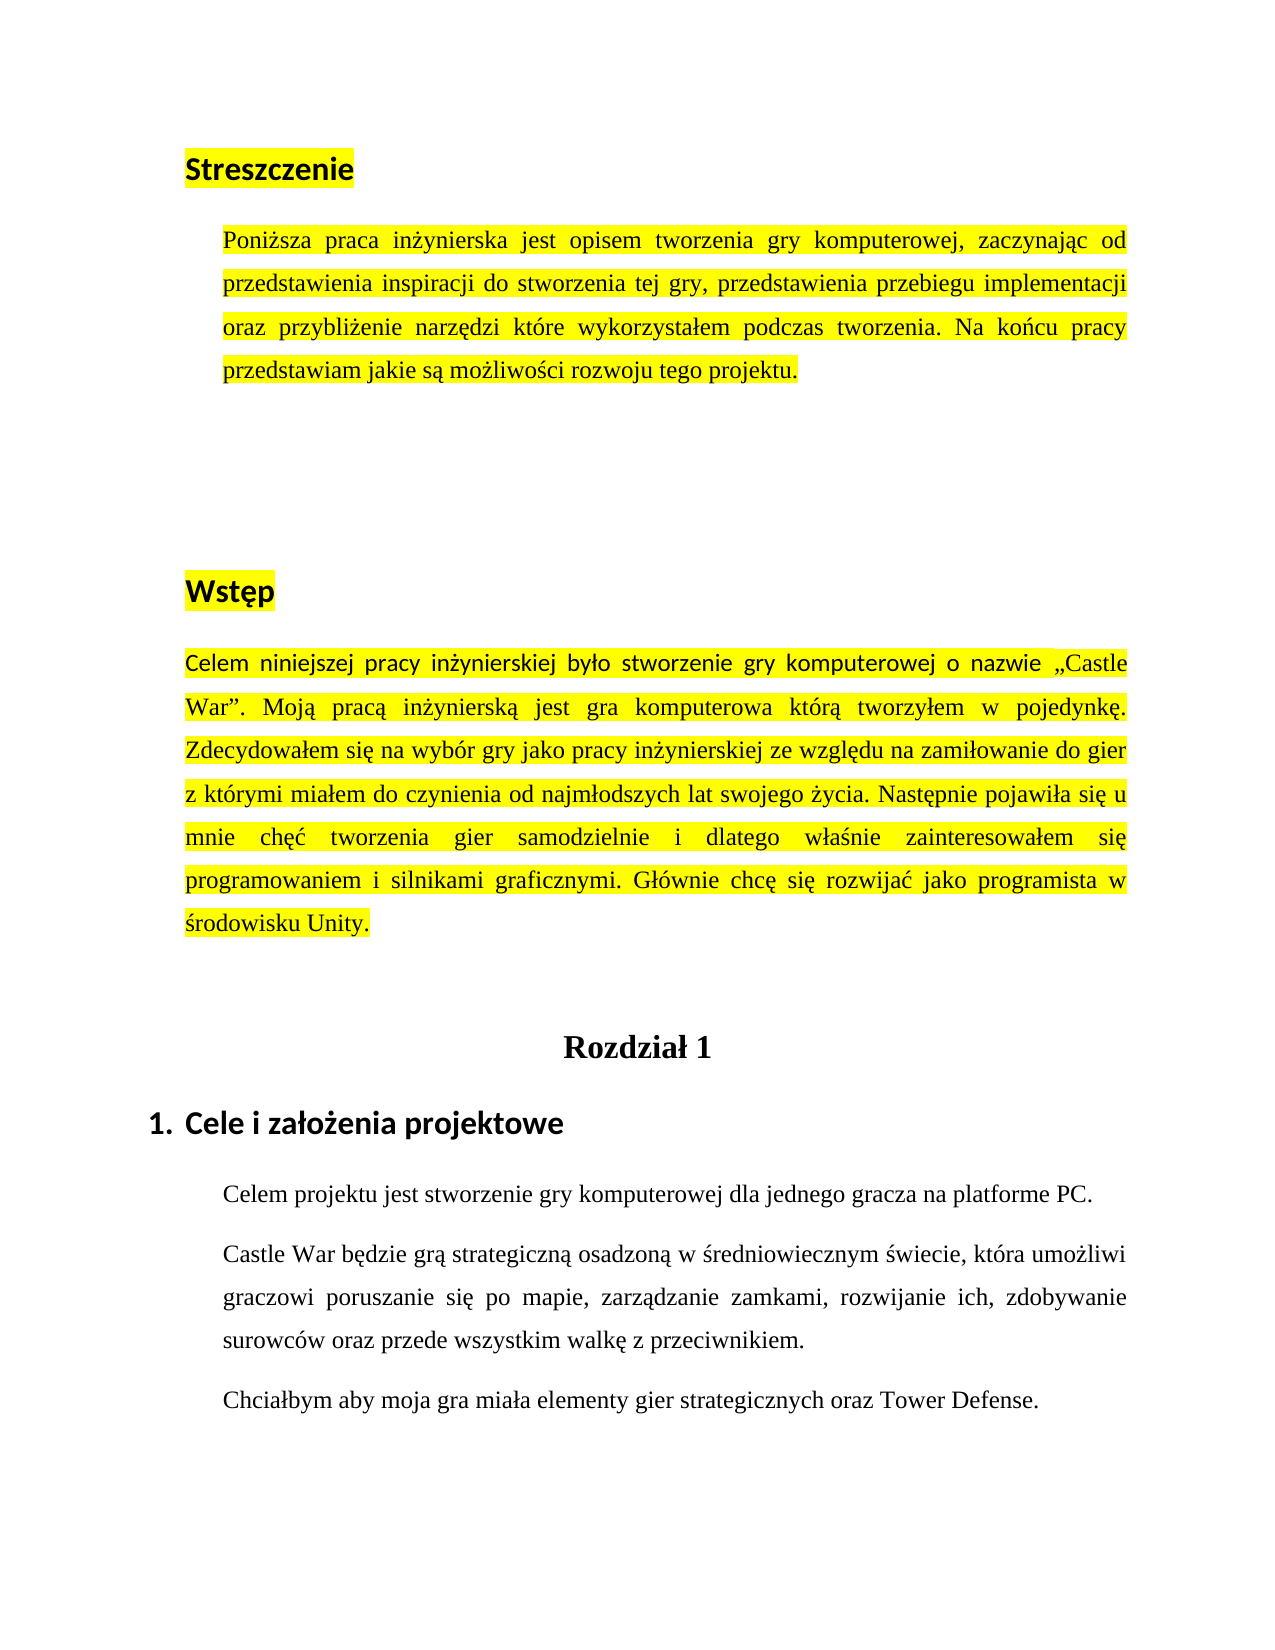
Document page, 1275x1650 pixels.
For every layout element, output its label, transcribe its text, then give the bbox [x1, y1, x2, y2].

list Streszczenie [185, 148, 1127, 188]
list Celem niniejszej pracy inżynierskiej było stworzenie gry komputerowej o nazwie „Castle War”. Moją pracą inżynierską jest gra komputerowa którą tworzyłem w pojedynkę. Zdecydowałem się na wybór gry jako pracy inżynierskiej ze względu na zamiłowanie do gier z którymi miałem do czynienia od najmłodszych lat swojego życia. Następnie pojawiła się u mnie chęć tworzenia gier samodzielnie i dlatego właśnie zainteresowałem się programowaniem i silnikami graficznymi. Głównie chcę się rozwijać jako programista w środowisku Unity. [185, 648, 1127, 937]
list Poniższa praca inżynierska jest opisem tworzenia gry komputerowej, zaczynając od przedstawienia inspiracji do stworzenia tej gry, przedstawienia przebiegu implementacji oraz przybliżenie narzędzi które wykorzystałem podczas tworzenia. Na końcu pracy przedstawiam jakie są możliwości rozwoju tego projektu. [223, 225, 1127, 383]
text Rozdział 1 [148, 1028, 1127, 1066]
list Celem projektu jest stworzenie gry komputerowej dla jednego gracza na platforme PC. [223, 1179, 1127, 1208]
list Cele i założenia projektowe [148, 1102, 1127, 1143]
text Chciałbym aby moja gra miała elementy gier strategicznych oraz Tower Defense. [223, 1385, 1127, 1414]
list Wstęp [185, 570, 1127, 611]
list Castle War będzie grą strategiczną osadzoną w średniowiecznym świecie, która umożliwi graczowi poruszanie się po mapie, zarządzanie zamkami, rozwijanie ich, zdobywanie surowców oraz przede wszystkim walkę z przeciwnikiem. [223, 1239, 1127, 1354]
